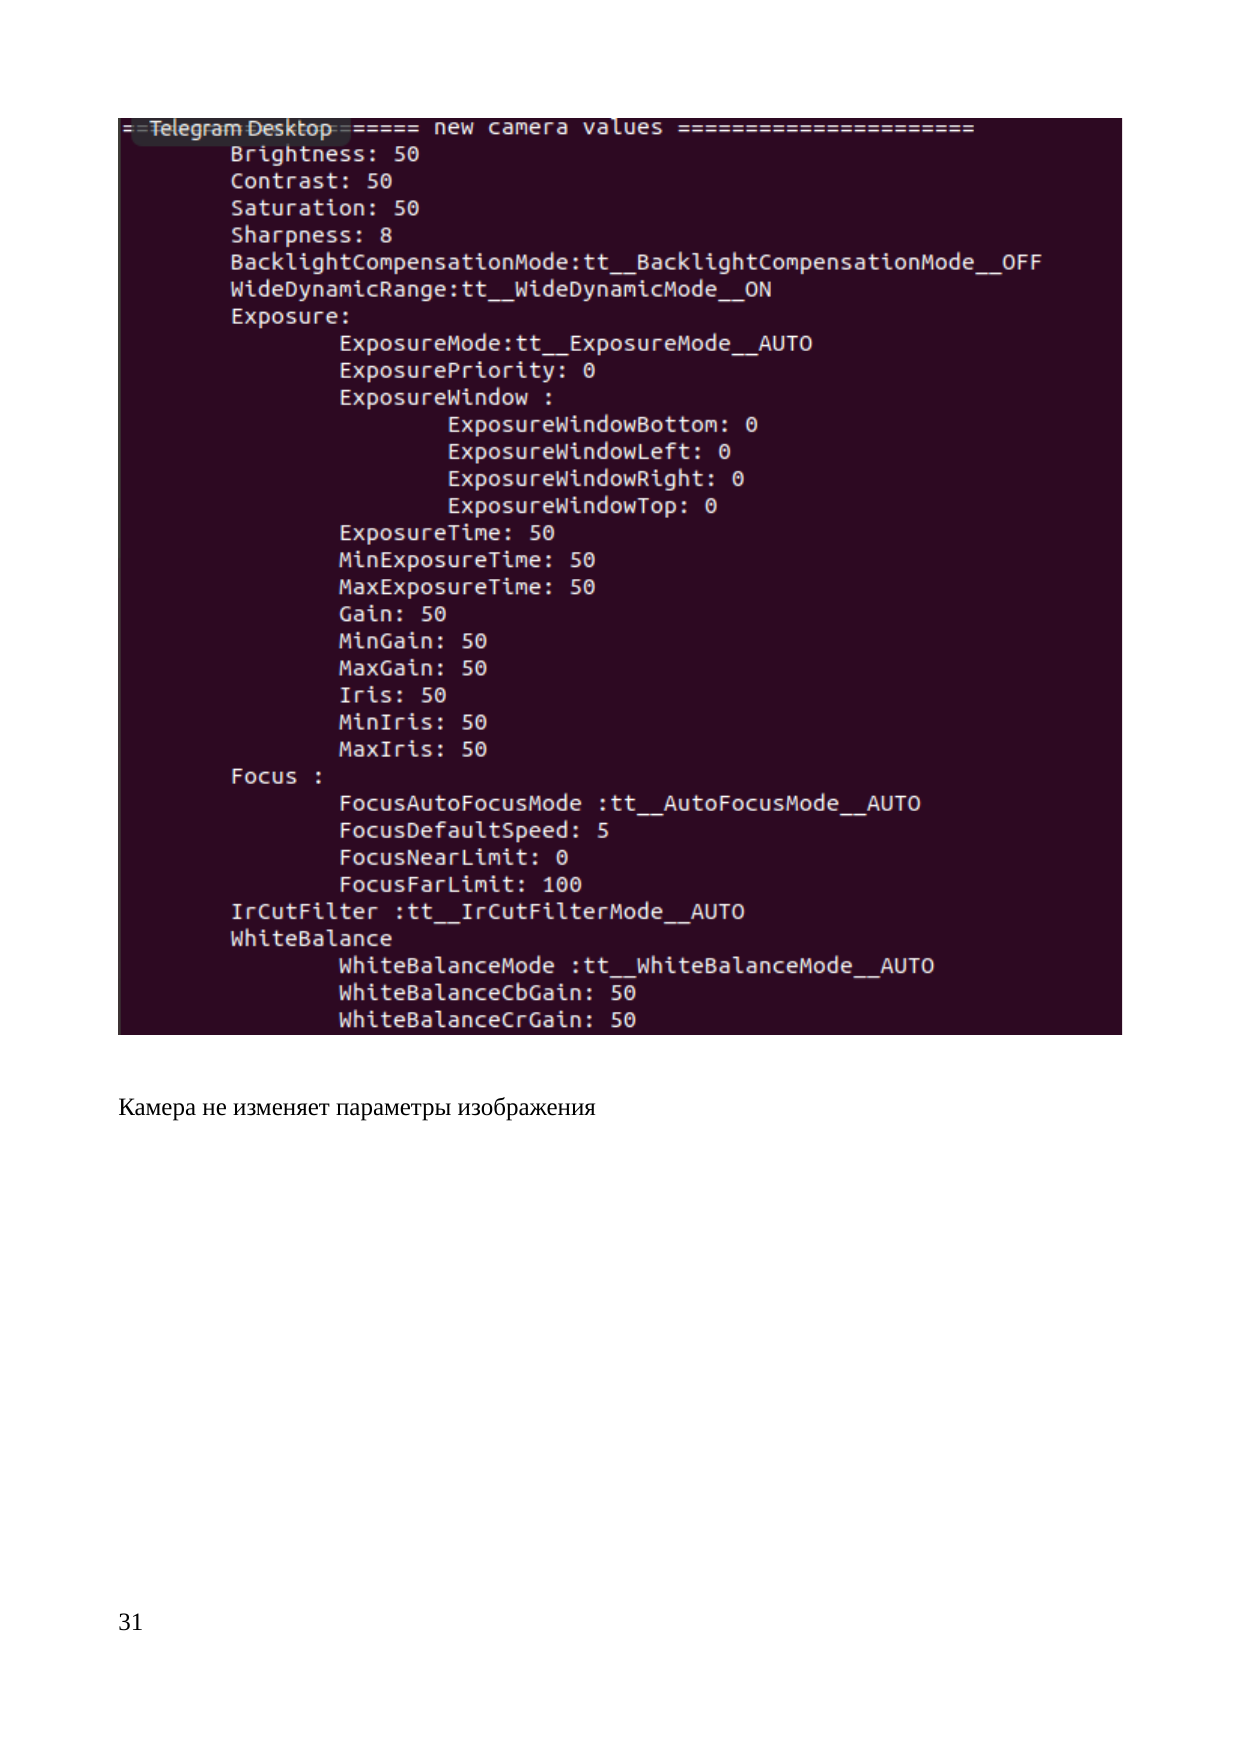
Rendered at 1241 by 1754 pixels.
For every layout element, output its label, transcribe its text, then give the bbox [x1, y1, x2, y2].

text Камера не изменяет параметры изображения [118, 1092, 1122, 1121]
picture [118, 118, 1123, 1035]
